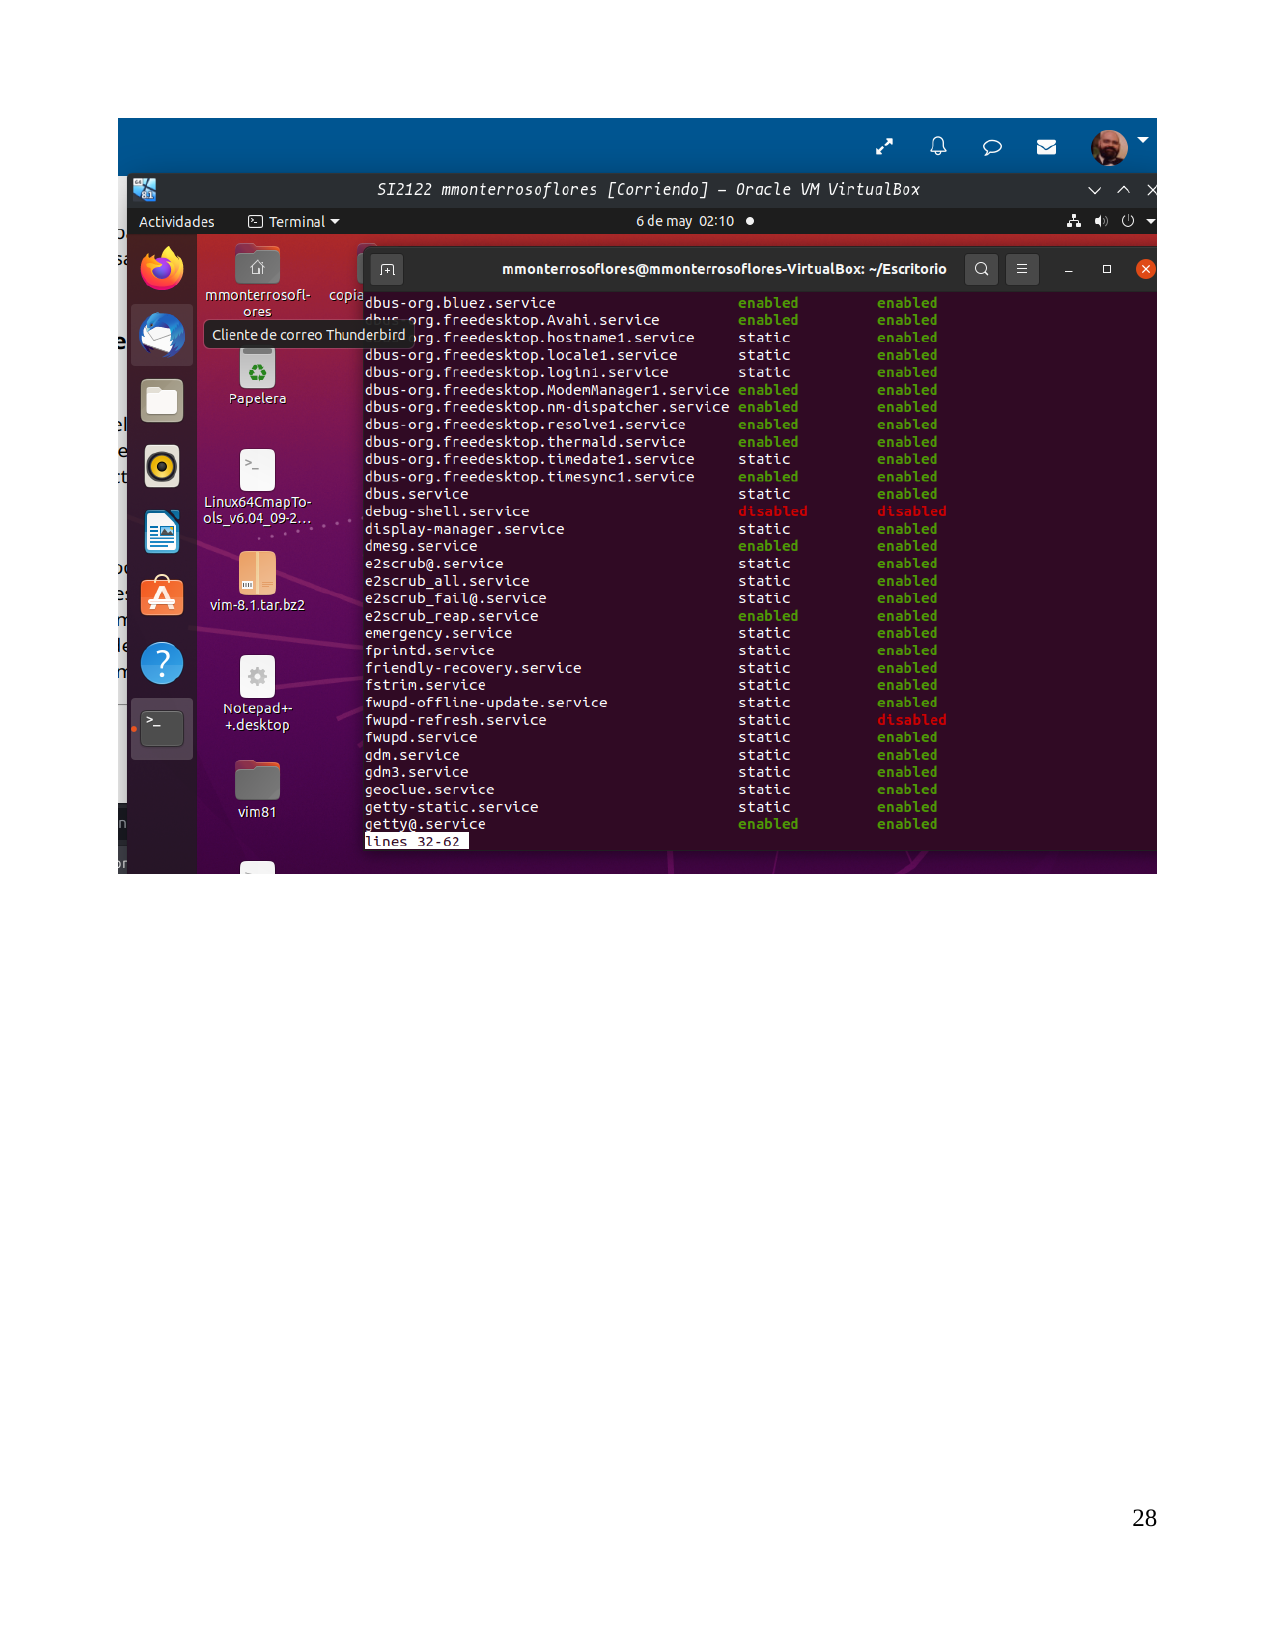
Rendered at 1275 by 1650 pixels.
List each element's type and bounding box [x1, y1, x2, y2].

picture [118, 118, 1157, 874]
table_cell [118, 874, 1157, 908]
